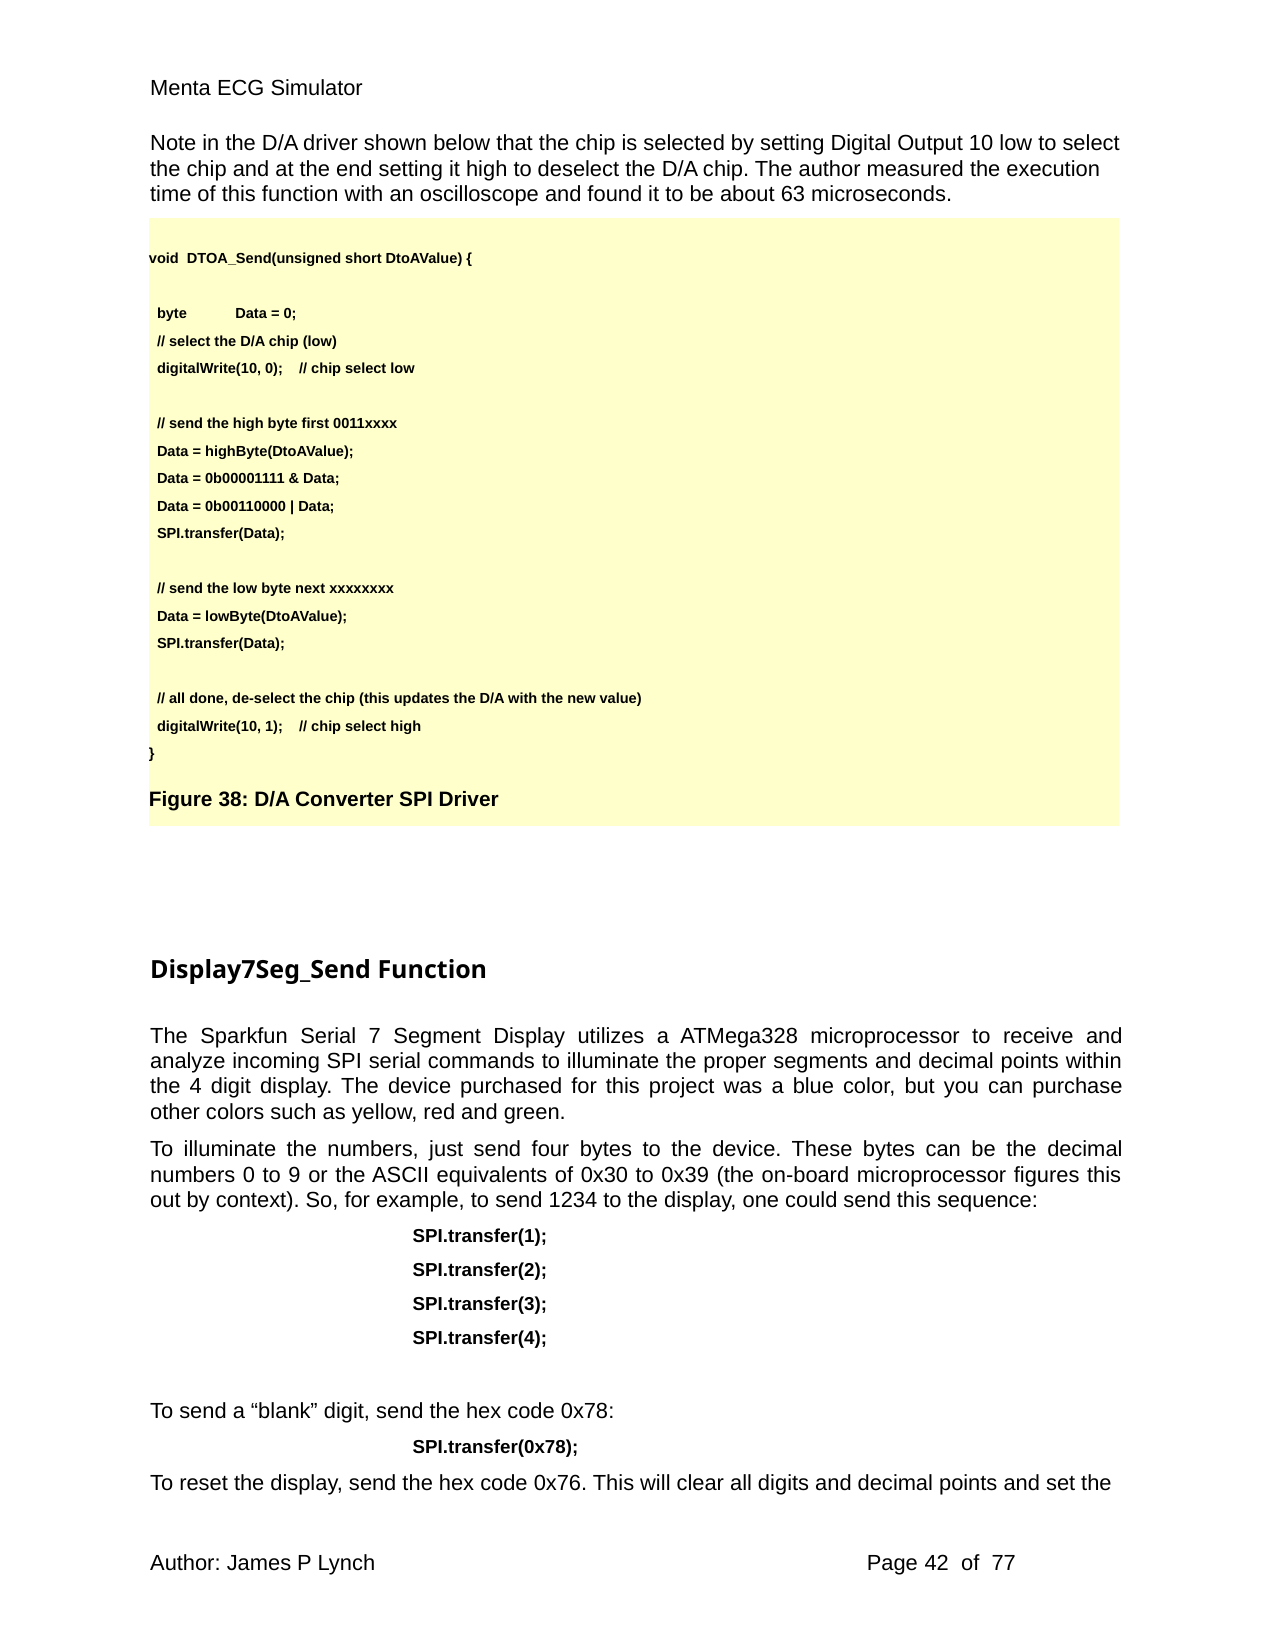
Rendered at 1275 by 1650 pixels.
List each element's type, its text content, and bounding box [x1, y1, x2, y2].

text SPI.transfer(2); [412, 1258, 1124, 1280]
text digitalWrite(10, 0); // chip select low [149, 362, 1119, 377]
text // select the D/A chip (low) [149, 334, 1119, 349]
text Data = 0b00110000 | Data; [149, 499, 1119, 514]
text The Sparkfun Serial 7 Segment Display utilizes a ATMega328 microprocessor to receive and analyze incoming SPI serial commands to illuminate the proper segments and decimal points within the 4 digit display. The device purchased for this project was a blue color, but you can purchase other colors such as yellow, red and green. [150, 1023, 1124, 1124]
text // send the high byte first 0011xxxx [149, 417, 1119, 432]
text Data = lowByte(DtoAValue); [149, 609, 1119, 624]
subtitle Display7Seg_Send Function [150, 951, 1124, 985]
text Data = highByte(DtoAValue); [149, 444, 1119, 459]
text digitalWrite(10, 1); // chip select high [149, 719, 1119, 734]
text SPI.transfer(3); [412, 1293, 1124, 1314]
text SPI.transfer(Data); [149, 527, 1119, 542]
text } [149, 747, 1119, 762]
text Data = 0b00001111 & Data; [149, 472, 1119, 487]
text SPI.transfer(4); [412, 1327, 1124, 1348]
text // send the low byte next xxxxxxxx [149, 582, 1119, 597]
text Figure : D/A Converter SPI Driver [149, 787, 1119, 811]
text // all done, de-select the chip (this updates the D/A with the new value) [149, 692, 1119, 707]
text SPI.transfer(Data); [149, 637, 1119, 652]
text SPI.transfer(0x78); [412, 1436, 1124, 1458]
text To send a “blank” digit, send the hex code 0x78: [150, 1398, 1124, 1424]
text SPI.transfer(1); [412, 1224, 1124, 1246]
text Note in the D/A driver shown below that the chip is selected by setting Digital Output 10 low to select the chip and at the end setting it high to deselect the D/A chip. The author measured the execution time of this function with an oscilloscope and found it to be about 63 microseconds. [150, 130, 1124, 206]
text byte Data = 0; [149, 307, 1119, 322]
text void DTOA_Send(unsigned short DtoAValue) { [149, 252, 1119, 267]
text To illuminate the numbers, just send four bytes to the device. These bytes can be the decimal numbers 0 to 9 or the ASCII equivalents of 0x30 to 0x39 (the on-board microprocessor figures this out by context). So, for example, to send 1234 to the display, one could send this sequence: [150, 1136, 1124, 1212]
text To reset the display, send the hex code 0x76. This will clear all digits and decimal points and set the [150, 1470, 1124, 1495]
